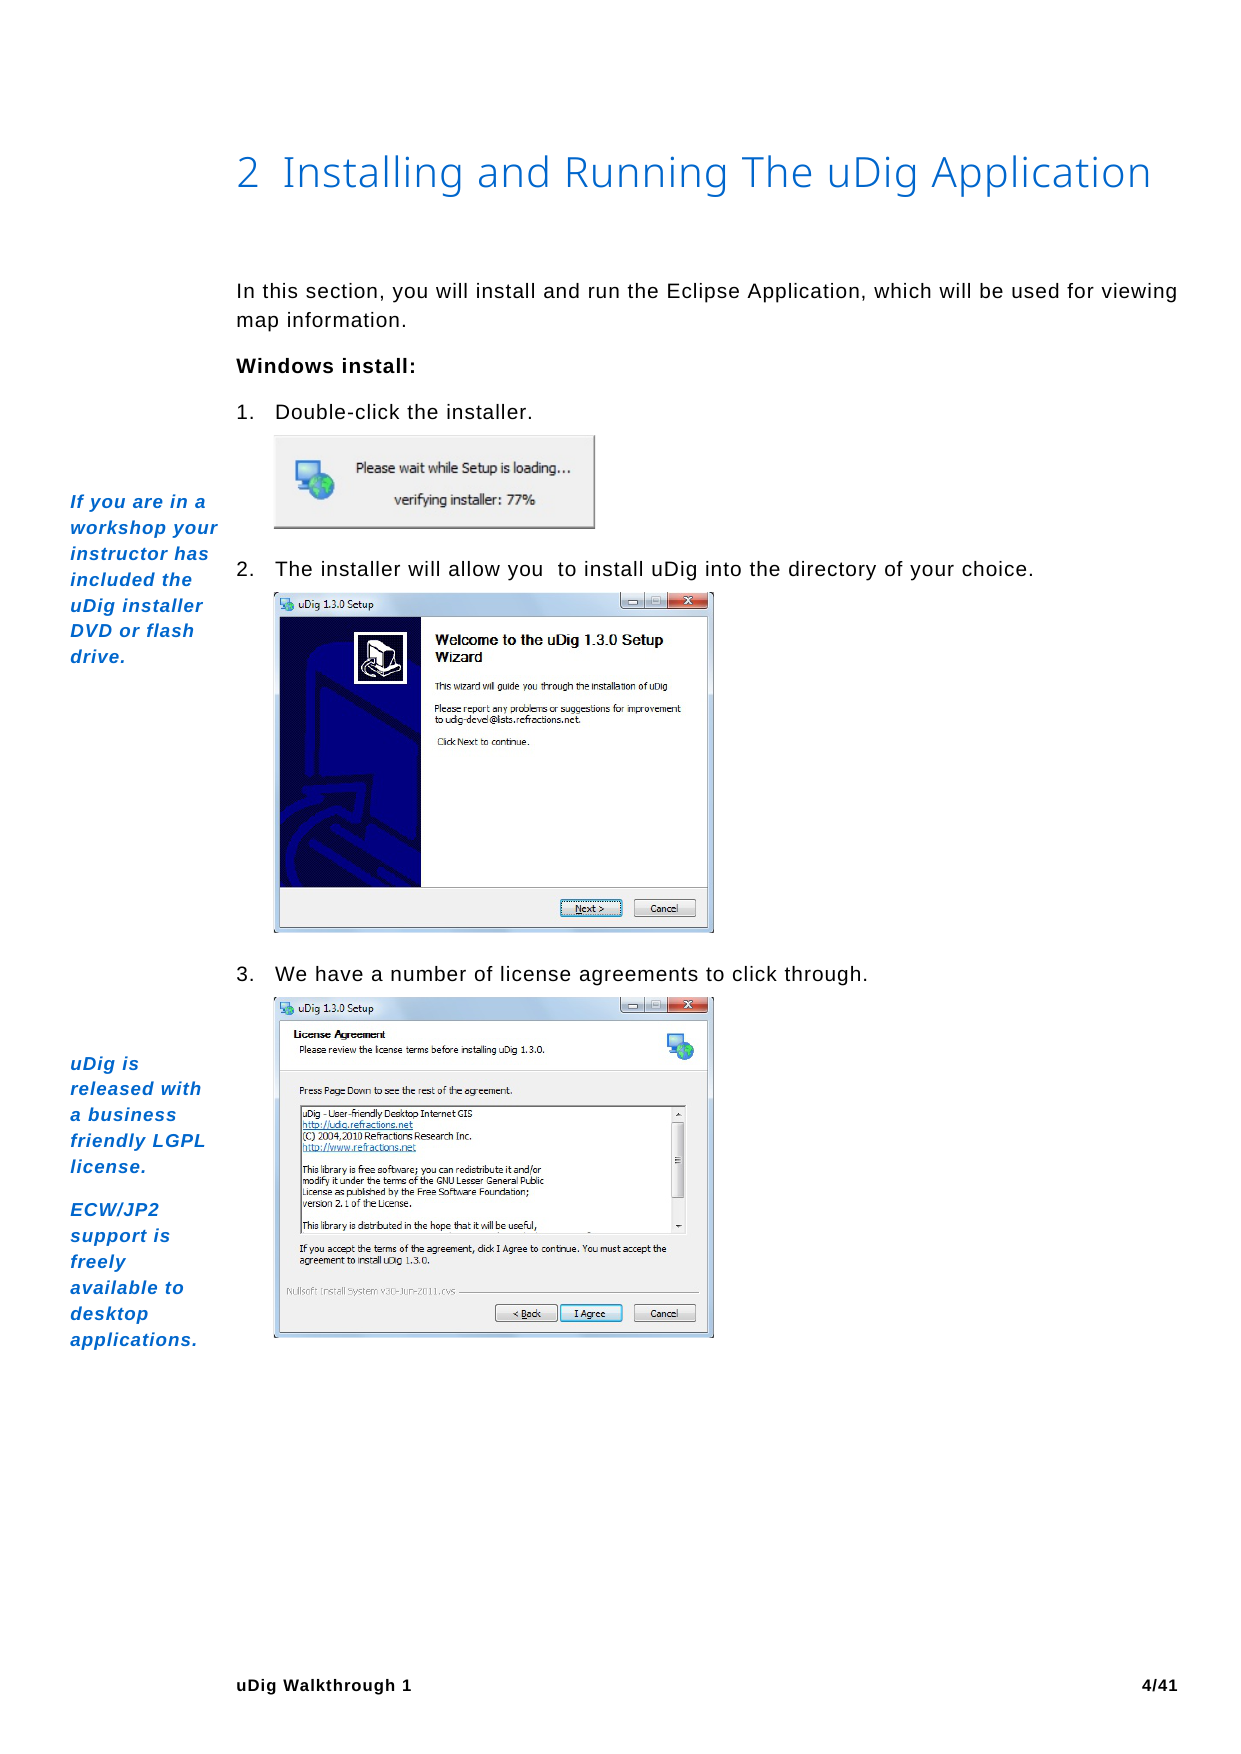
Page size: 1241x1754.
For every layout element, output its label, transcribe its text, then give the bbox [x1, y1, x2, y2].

subtitle Installing and Running The uDig Application [236, 143, 1181, 200]
list Double-click the installer. [236, 400, 1181, 540]
text Windows install: [236, 354, 1181, 378]
picture [273, 997, 714, 1338]
list uDig is released with a business friendly LGPL license. [70, 1052, 220, 1177]
list We have a number of license agreements to click through. [236, 961, 1181, 1349]
list The installer will allow you to install uDig into the directory of your choice. [236, 557, 1181, 945]
picture [273, 435, 596, 529]
picture [273, 592, 714, 933]
text In this section, you will install and run the Eclipse Application, which will be used for viewing map information. [236, 279, 1181, 332]
list ECW/JP2 support is freely available to desktop applications. [70, 1199, 220, 1350]
list If you are in a workshop your instructor has included the uDig installer DVD or flash drive. [70, 491, 220, 668]
